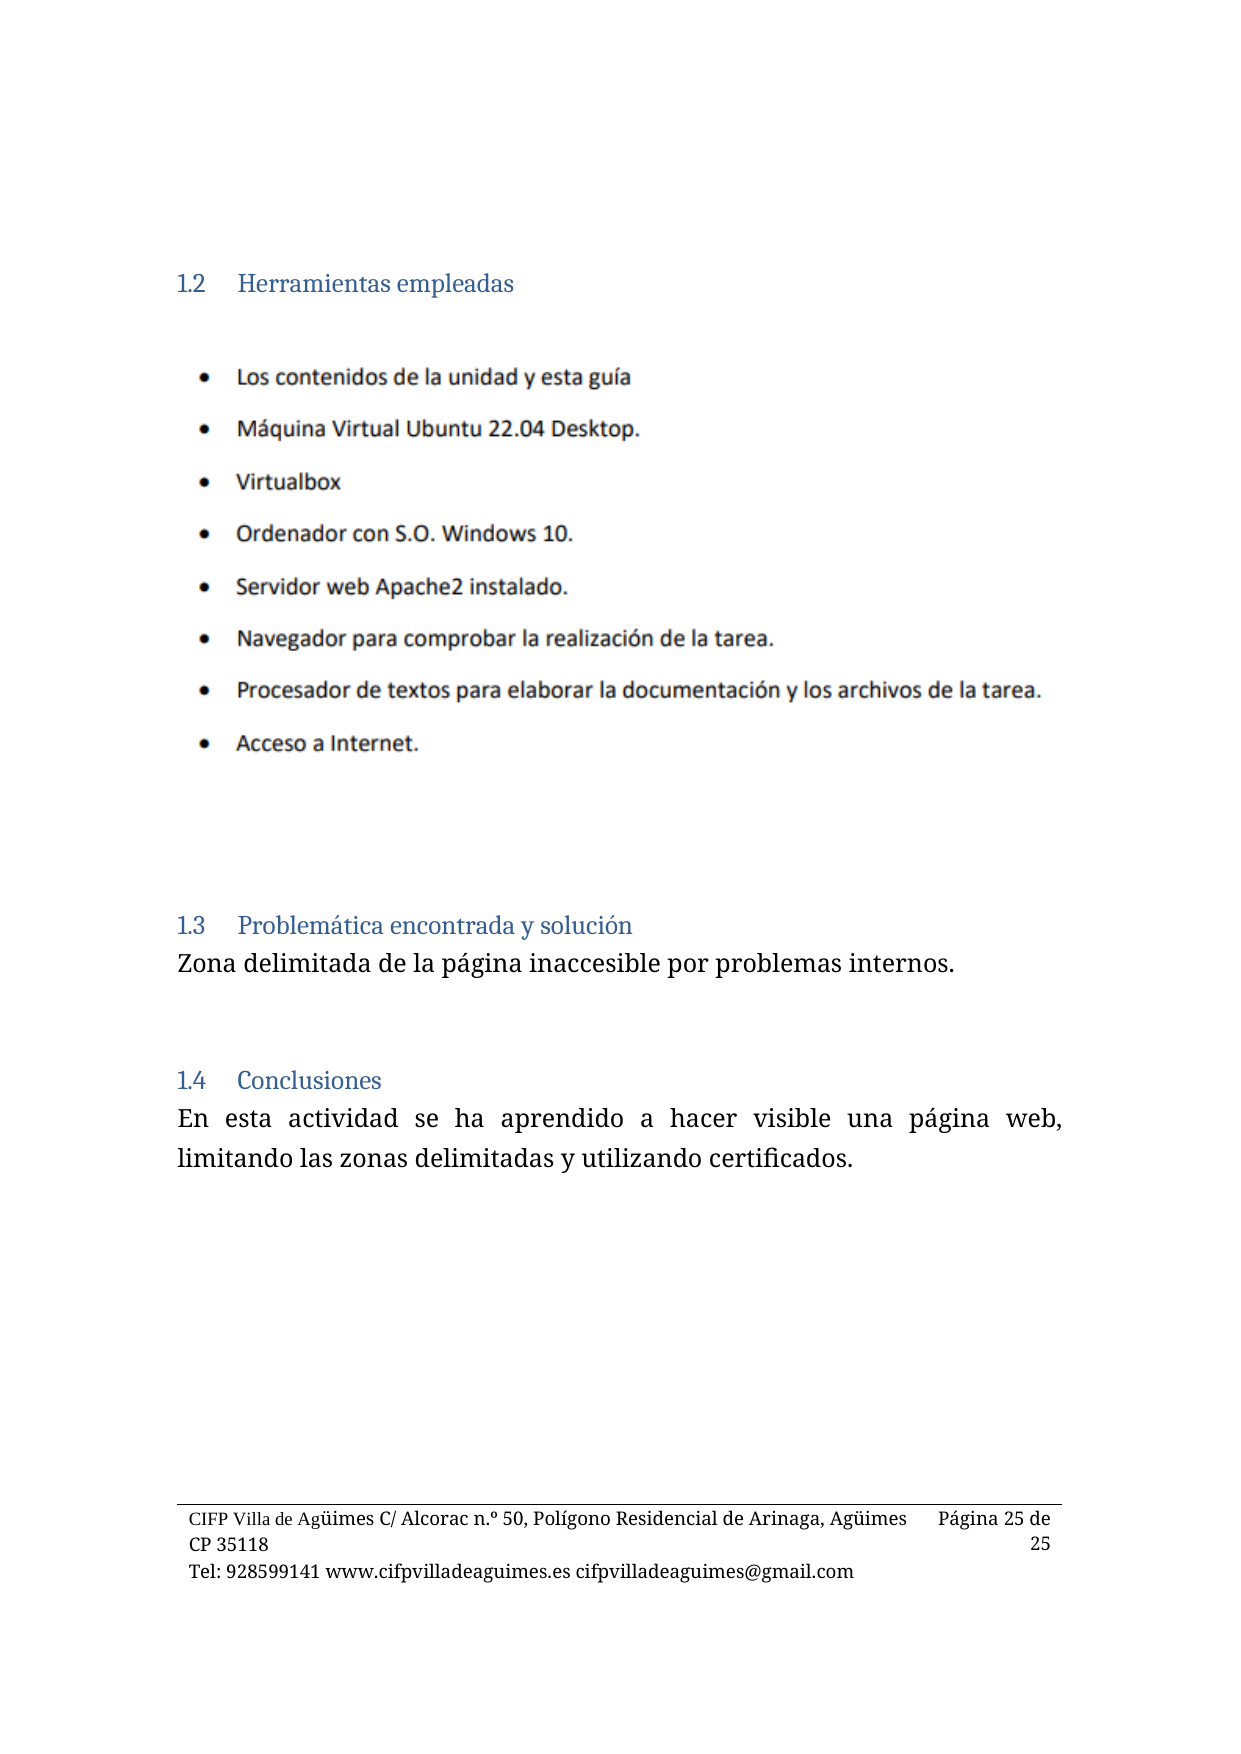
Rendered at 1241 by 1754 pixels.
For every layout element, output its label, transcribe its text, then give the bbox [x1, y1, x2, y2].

text Zona delimitada de la página inaccesible por problemas internos. [177, 945, 1063, 979]
subtitle Conclusiones [177, 1065, 1063, 1097]
subtitle Herramientas empleadas [177, 268, 1063, 299]
picture [192, 363, 1048, 759]
subtitle Problemática encontrada y solución [177, 910, 1063, 941]
text En esta actividad se ha aprendido a hacer visible una página web, limitando las zonas delimitadas y utilizando certificados. [177, 1101, 1063, 1174]
